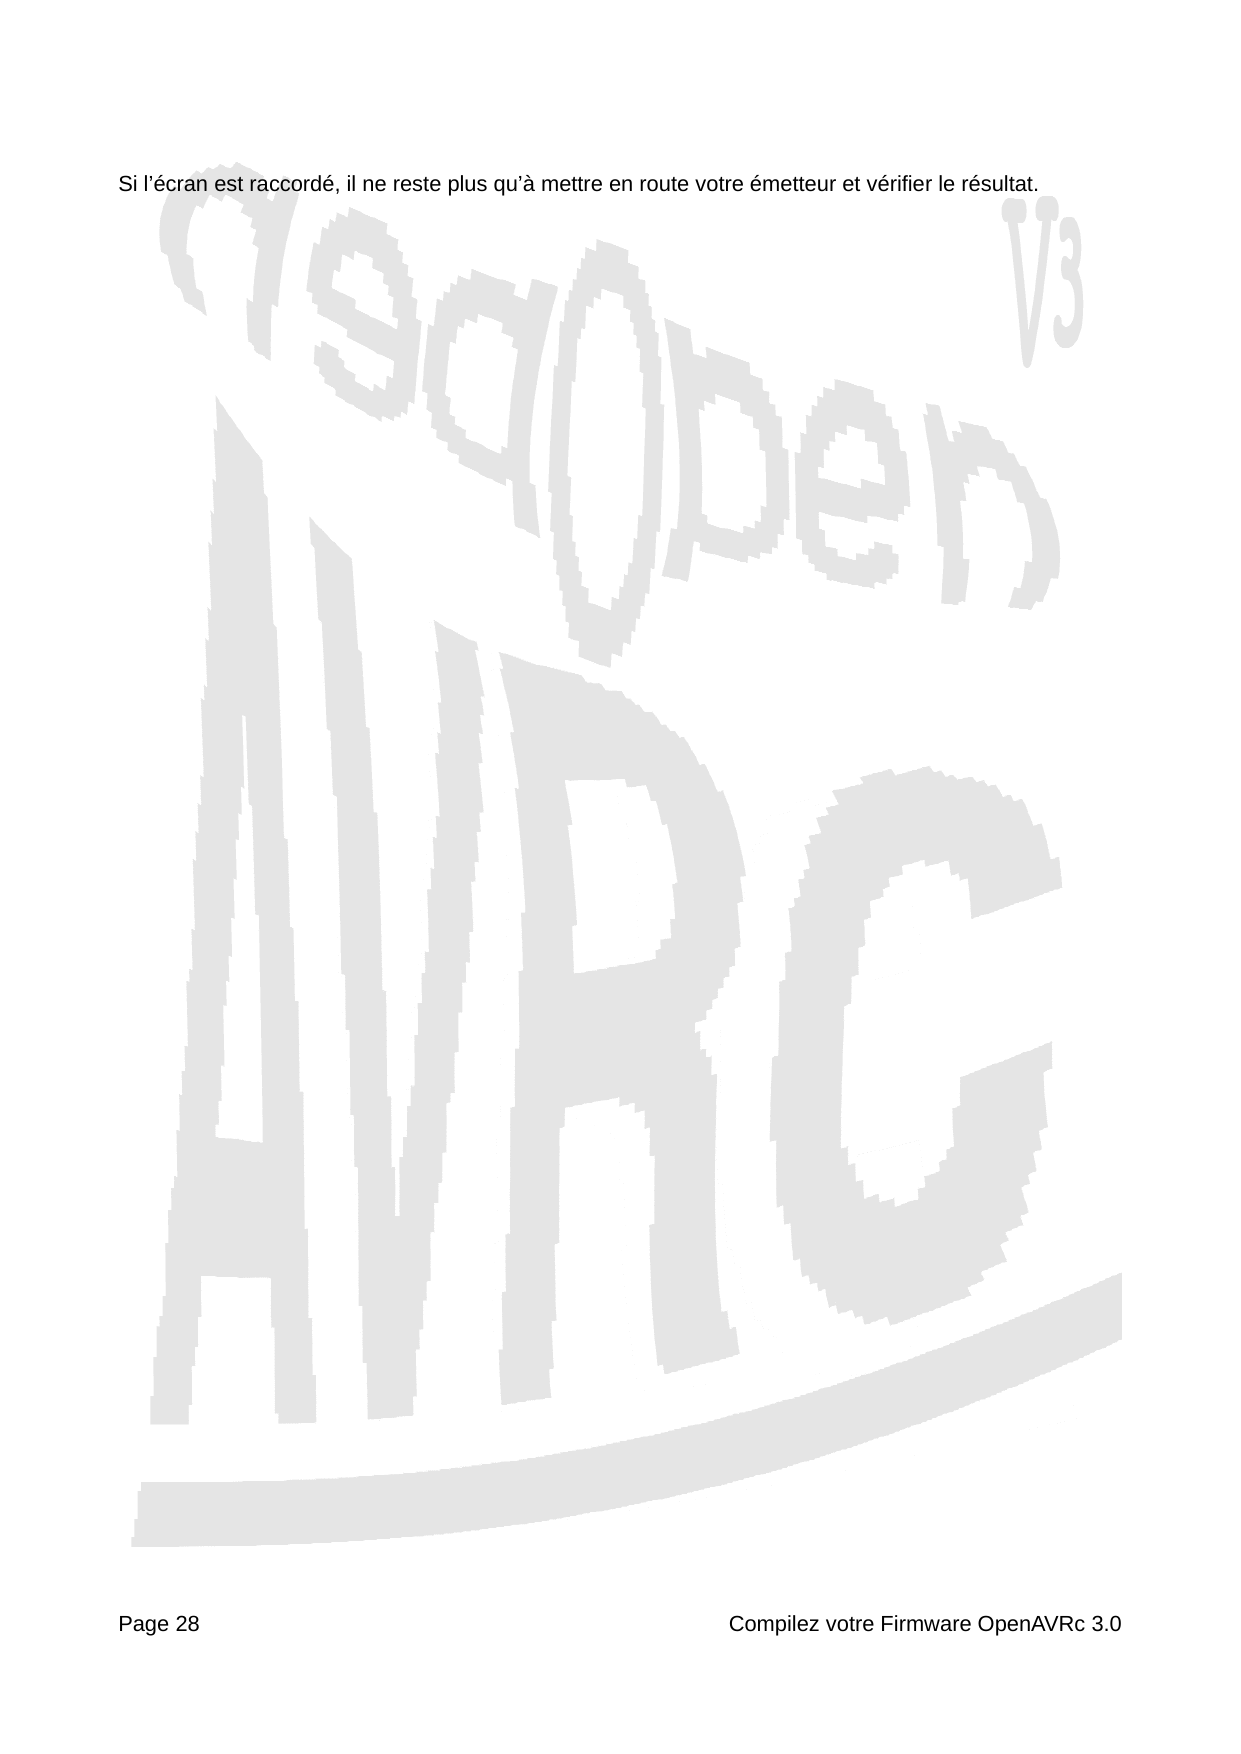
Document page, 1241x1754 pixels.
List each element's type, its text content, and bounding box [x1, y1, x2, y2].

text Si l’écran est raccordé, il ne reste plus qu’à mettre en route votre émetteur et vérifier le résultat. [118, 171, 1122, 196]
